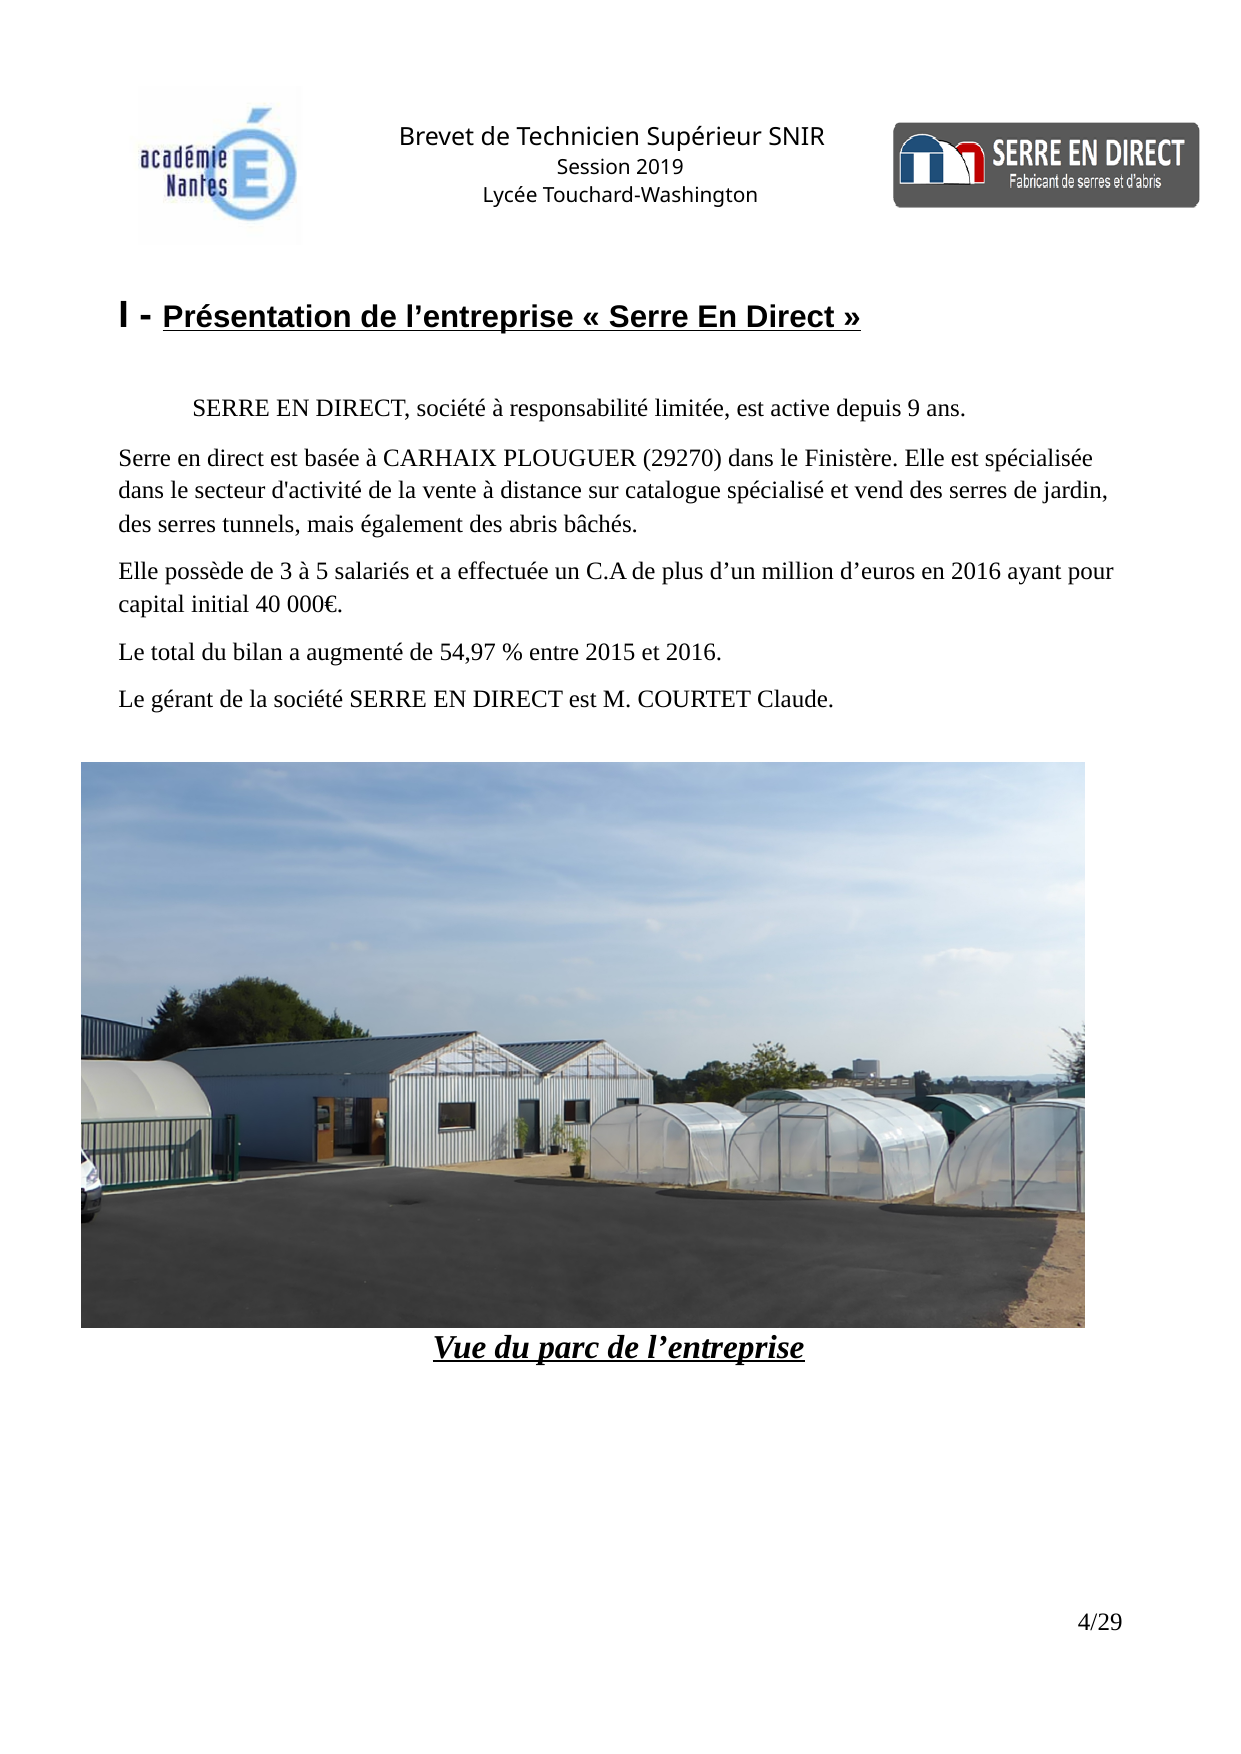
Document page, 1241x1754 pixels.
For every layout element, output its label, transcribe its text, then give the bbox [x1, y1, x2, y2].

text Elle possède de 3 à 5 salariés et a effectuée un C.A de plus d’un million d’euros en 2016 ayant pour capital initial 40 000€. [118, 556, 1122, 618]
text Vue du parc de l’entreprise [118, 752, 1122, 1366]
text Le gérant de la société SERRE EN DIRECT est M. COURTET Claude. [118, 684, 1122, 713]
text Serre en direct est basée à CARHAIX PLOUGUER (29270) dans le Finistère. Elle est spécialisée dans le secteur d'activité de la vente à distance sur catalogue spécialisé et vend des serres de jardin, des serres tunnels, mais également des abris bâchés. [118, 443, 1122, 537]
text Le total du bilan a augmenté de 54,97 % entre 2015 et 2016. [118, 637, 1122, 666]
picture [888, 120, 1203, 212]
subtitle I - Présentation de l’entreprise « Serre En Direct » [118, 292, 1122, 336]
picture [113, 86, 322, 248]
picture [81, 762, 1085, 1328]
text SERRE EN DIRECT, société à responsabilité limitée, est active depuis 9 ans. [118, 387, 1122, 423]
